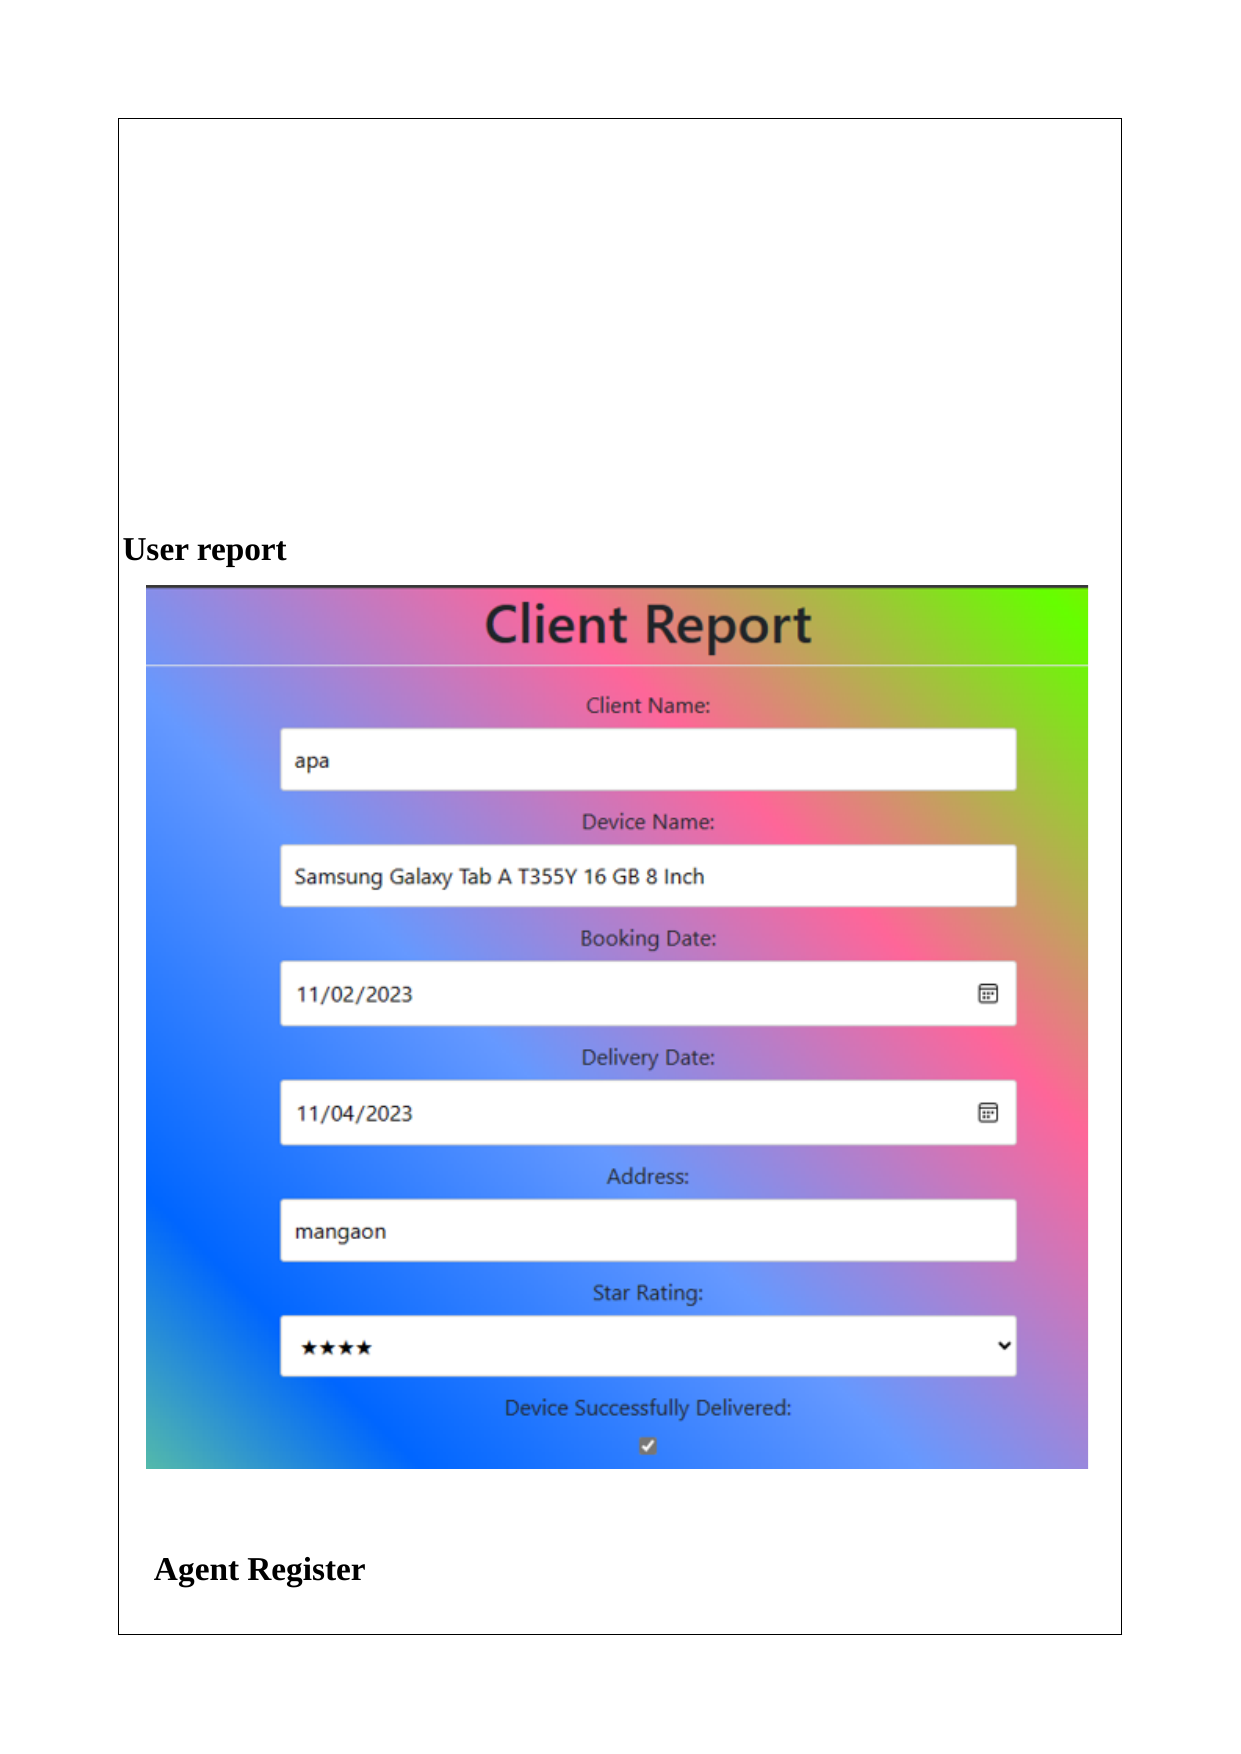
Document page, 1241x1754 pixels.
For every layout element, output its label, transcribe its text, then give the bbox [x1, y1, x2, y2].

text User report [122, 529, 1118, 568]
picture [146, 585, 1089, 1469]
text Agent Register [122, 1549, 1118, 1588]
